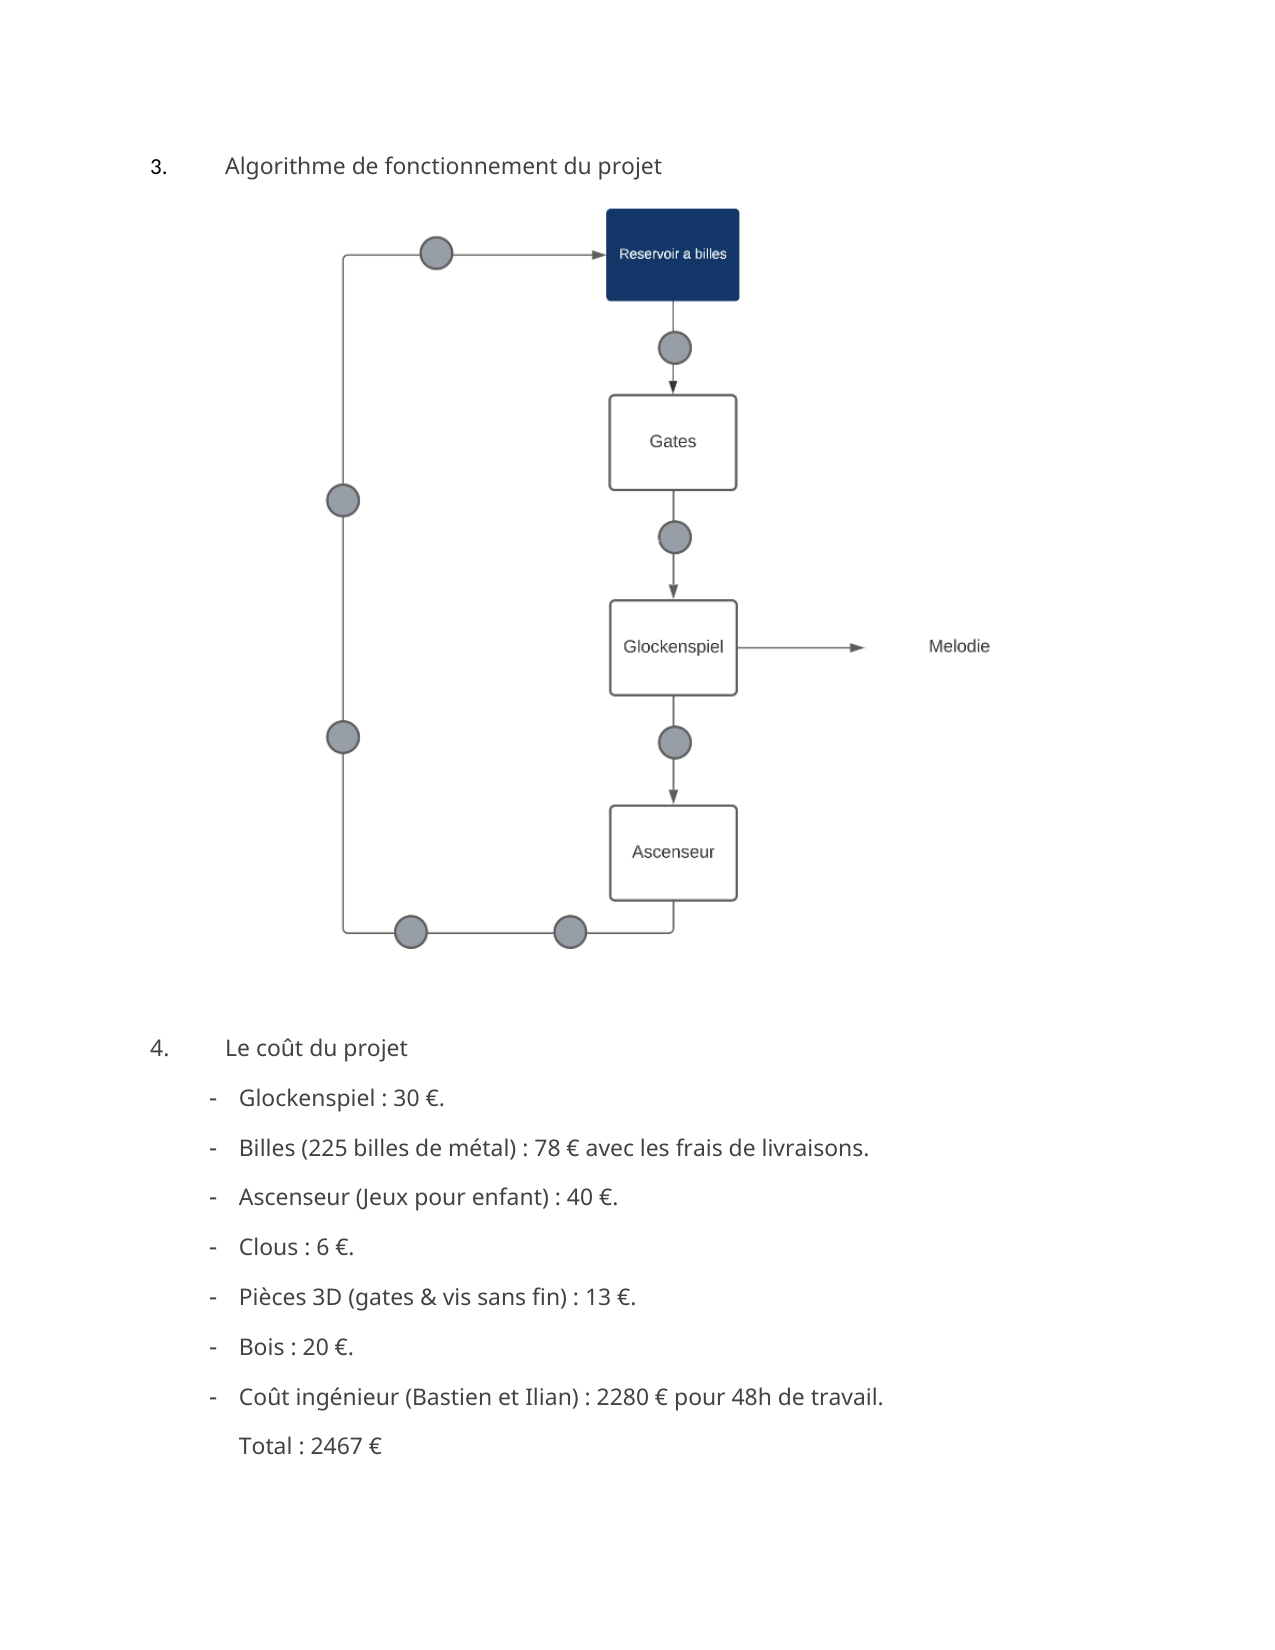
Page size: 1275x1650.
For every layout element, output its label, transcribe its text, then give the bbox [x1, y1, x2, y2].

list Glockenspiel : 30 €. [209, 1082, 1125, 1113]
list Clous : 6 €. [209, 1231, 1125, 1262]
list Pièces 3D (gates & vis sans fin) : 13 €. [209, 1281, 1125, 1312]
list Billes (225 billes de métal) : 78 € avec les frais de livraisons. [209, 1131, 1125, 1163]
list Ascenseur (Jeux pour enfant) : 40 €. [209, 1181, 1125, 1212]
list Algorithme de fonctionnement du projet [150, 150, 1125, 964]
list Coût ingénieur (Bastien et Ilian) : 2280 € pour 48h de travail. [209, 1380, 1125, 1412]
text Total : 2467 € [239, 1430, 1125, 1461]
list Bois : 20 €. [209, 1331, 1125, 1362]
list Le coût du projet [150, 1032, 1125, 1063]
